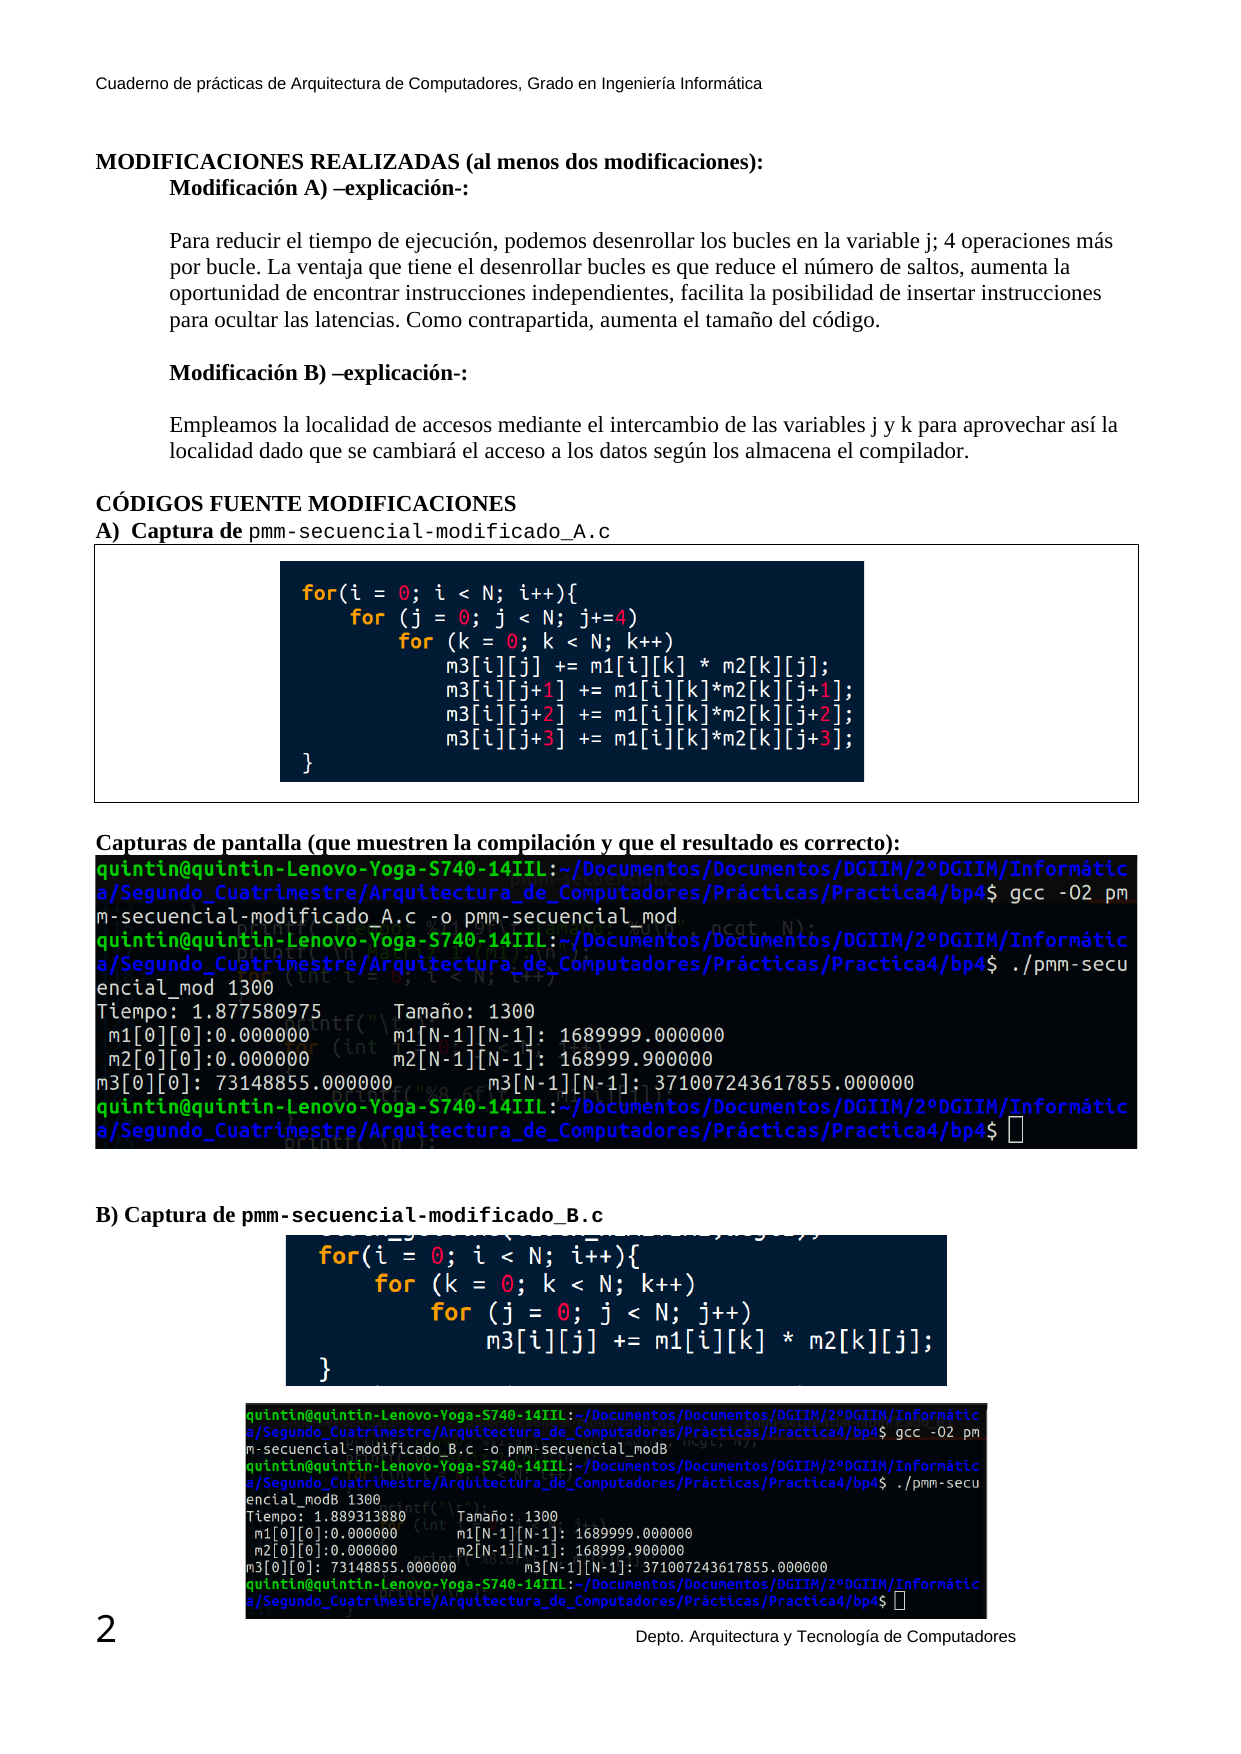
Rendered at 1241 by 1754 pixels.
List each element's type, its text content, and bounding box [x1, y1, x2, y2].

text oportunidad de encontrar instrucciones independientes, facilita la posibilidad de insertar instrucciones [95, 279, 1137, 306]
text CÓDIGOS FUENTE MODIFICACIONES [95, 490, 1137, 517]
picture [285, 1235, 947, 1386]
text A) Captura de pmm-secuencial-modificado_A.c [95, 517, 1137, 544]
table_header [95, 545, 1138, 802]
text B) Captura de pmm-secuencial-modificado_B.c [95, 1201, 1137, 1229]
picture [280, 561, 865, 782]
text Modificación B) –explicación-: [95, 358, 1137, 385]
text MODIFICACIONES REALIZADAS (al menos dos modificaciones): [95, 148, 1137, 174]
picture [95, 855, 1138, 1149]
text para ocultar las latencias. Como contrapartida, aumenta el tamaño del código. [95, 306, 1137, 332]
text localidad dado que se cambiará el acceso a los datos según los almacena el compilador. [95, 438, 1137, 464]
text Empleamos la localidad de accesos mediante el intercambio de las variables j y k para aprovechar así la [95, 411, 1137, 438]
text Modificación A) –explicación-: [95, 174, 1137, 200]
text por bucle. La ventaja que tiene el desenrollar bucles es que reduce el número de saltos, aumenta la [95, 253, 1137, 279]
text Capturas de pantalla (que muestren la compilación y que el resultado es correcto): [95, 829, 1137, 855]
picture [245, 1403, 988, 1619]
text Para reducir el tiempo de ejecución, podemos desenrollar los bucles en la variable j; 4 operaciones más [95, 227, 1137, 253]
